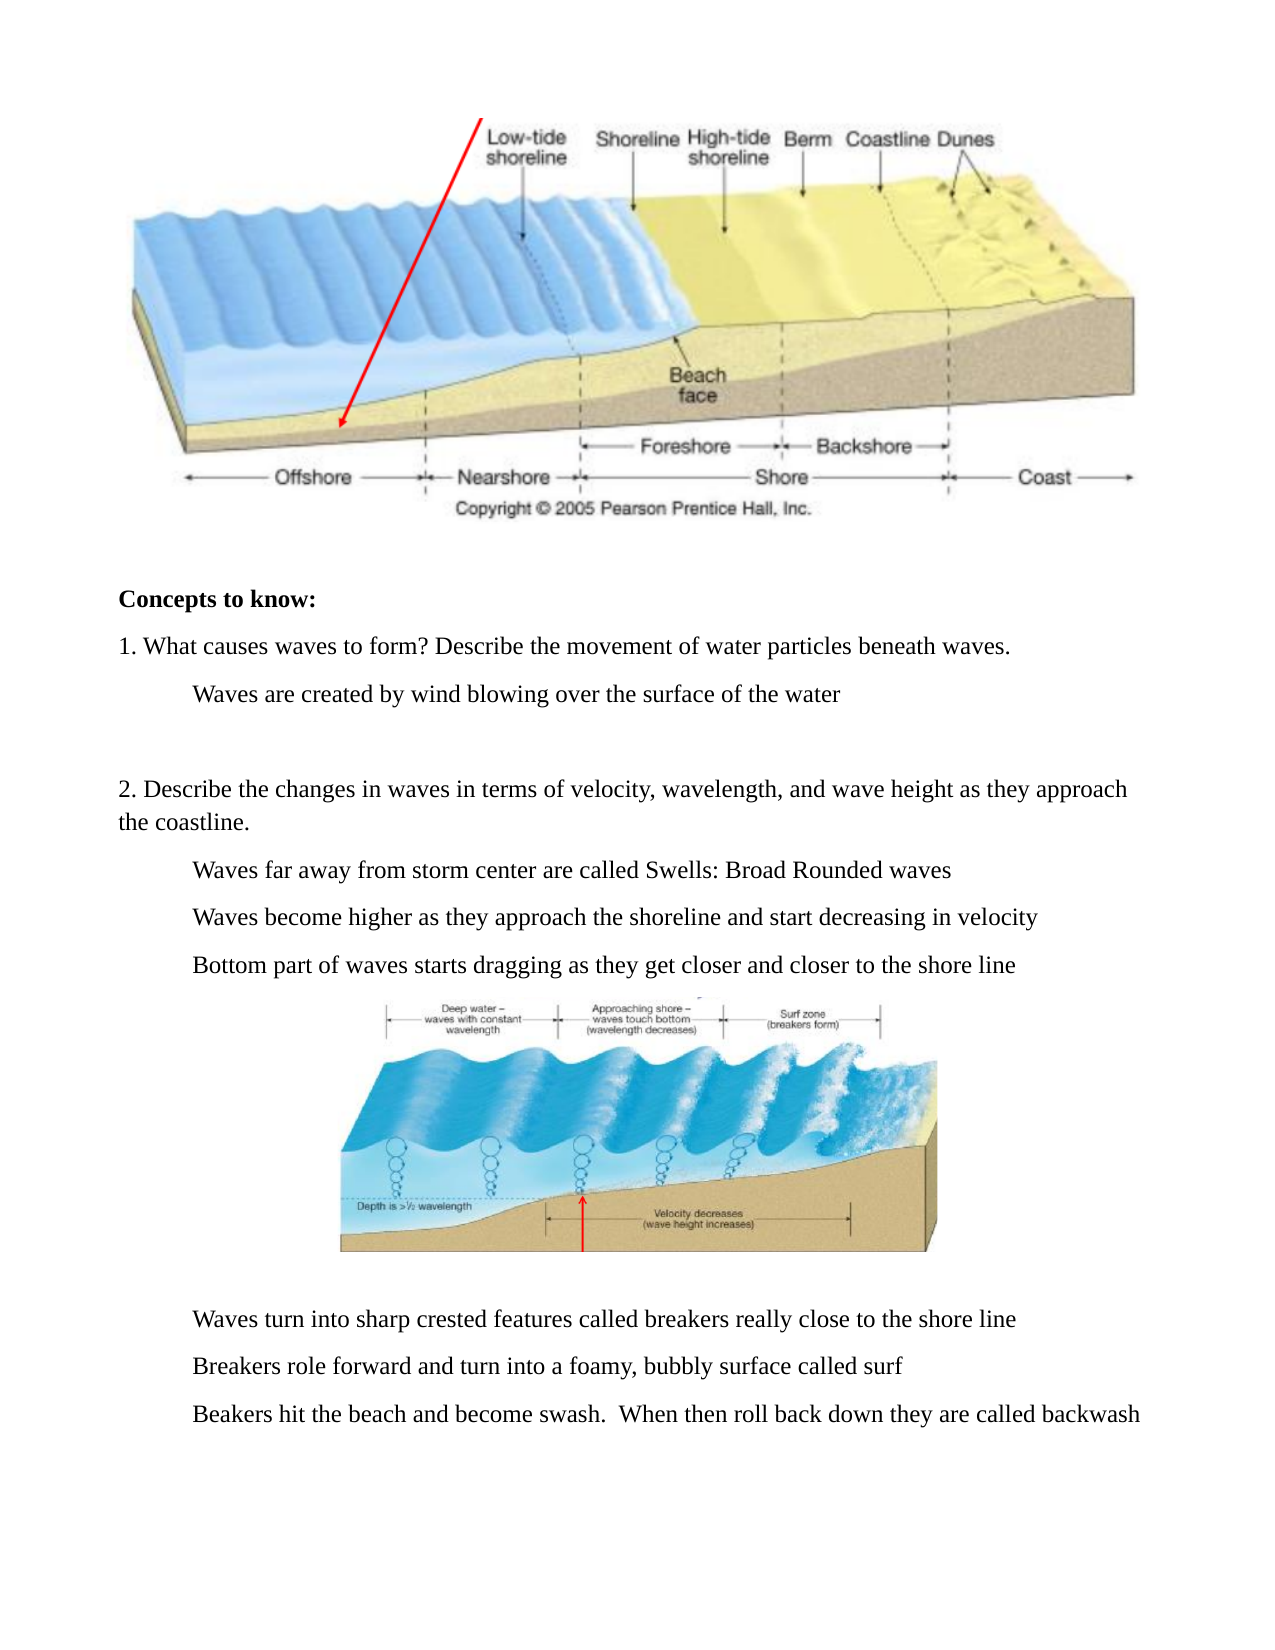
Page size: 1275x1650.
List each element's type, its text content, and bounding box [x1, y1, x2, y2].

text 2. Describe the changes in waves in terms of velocity, wavelength, and wave height as they approach the coastline. [118, 774, 1157, 836]
text Beakers hit the beach and become swash. When then roll back down they are called backwash [192, 1399, 1157, 1428]
text Waves become higher as they approach the shoreline and start decreasing in velocity [192, 902, 1157, 931]
text 1. What causes waves to form? Describe the movement of water particles beneath waves. [118, 631, 1157, 660]
text Waves are created by wind blowing over the surface of the water [192, 679, 1157, 708]
text Waves turn into sharp crested features called breakers really close to the shore line [192, 1304, 1157, 1332]
text Bottom part of waves starts dragging as they get closer and closer to the shore line [192, 950, 1157, 979]
picture [337, 997, 938, 1252]
text Concepts to know: [118, 584, 1157, 612]
text Breakers role forward and turn into a foamy, bubbly surface called surf [192, 1351, 1157, 1380]
picture [118, 118, 1157, 532]
text Waves far away from storm center are called Swells: Broad Rounded waves [192, 855, 1157, 883]
